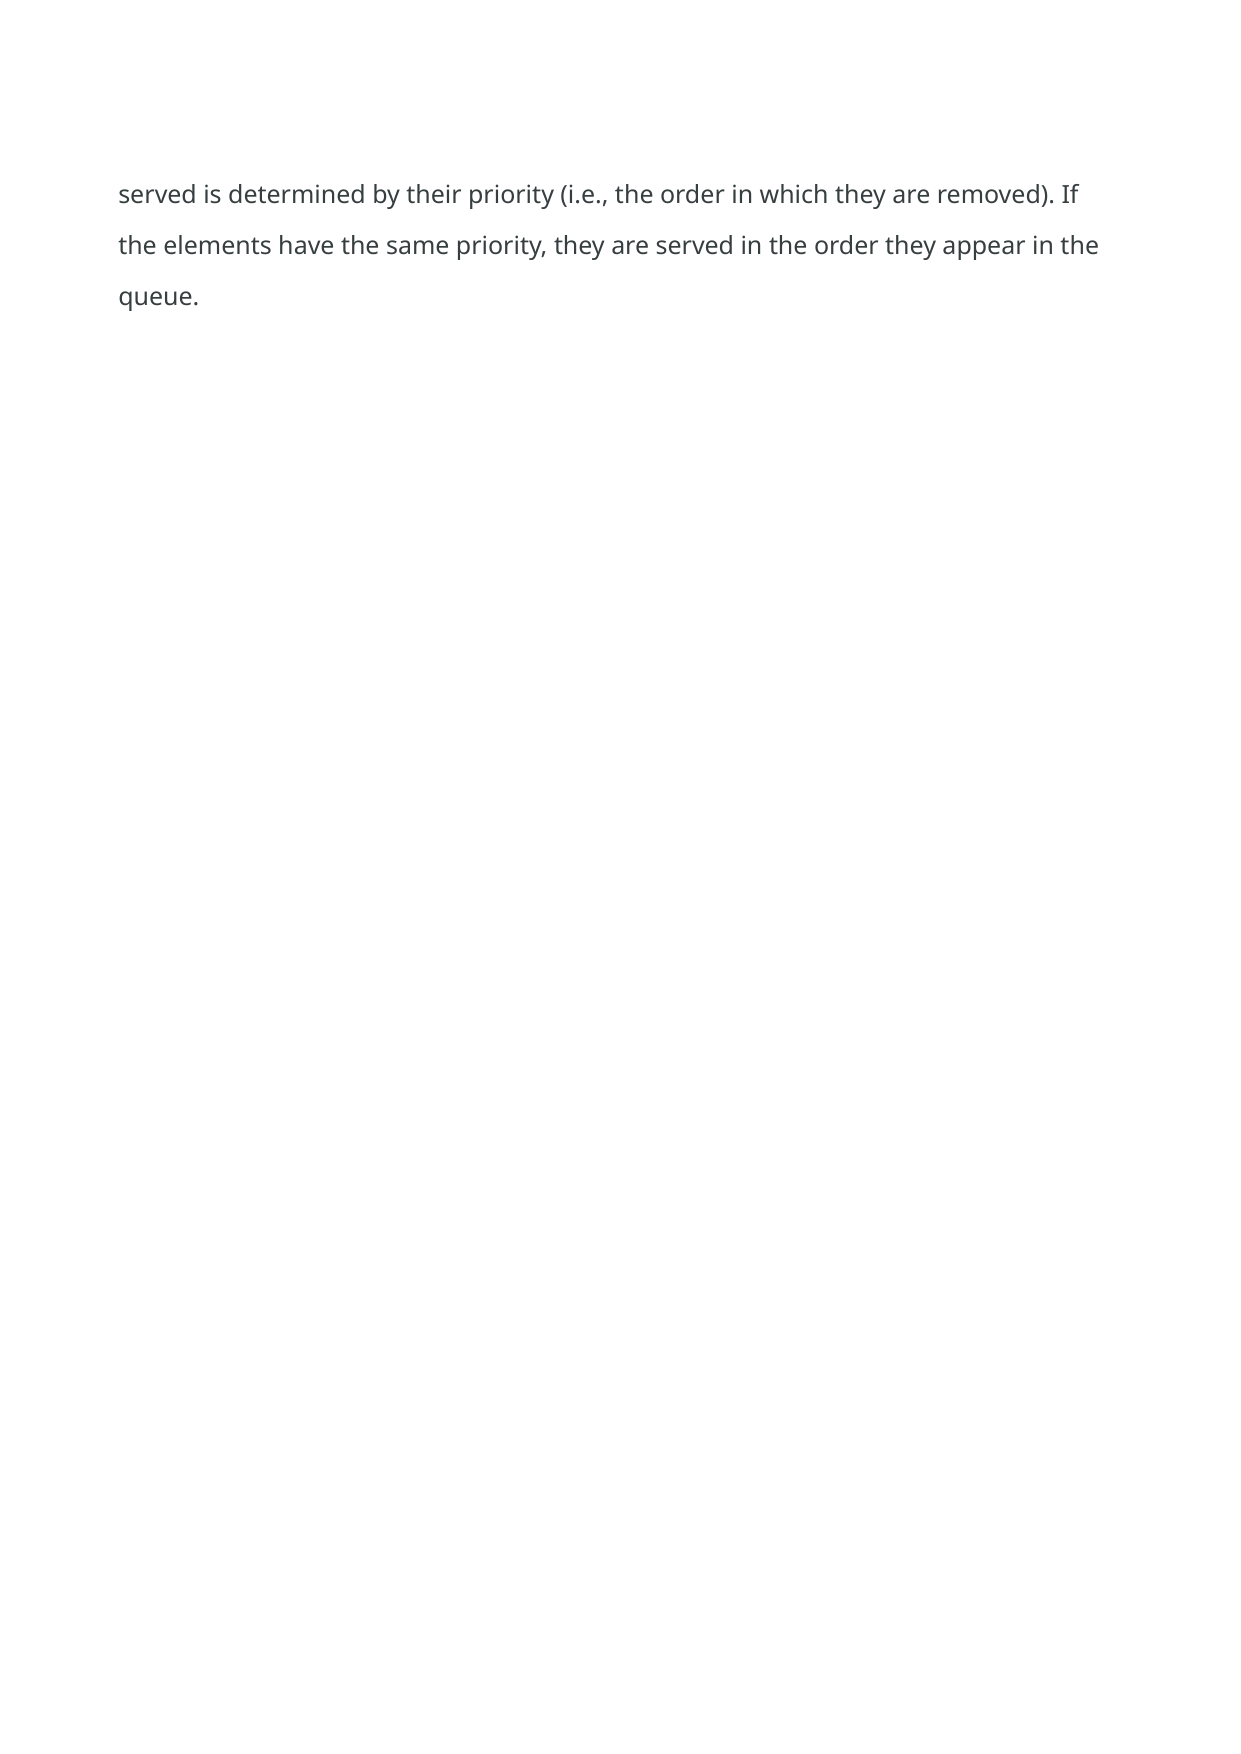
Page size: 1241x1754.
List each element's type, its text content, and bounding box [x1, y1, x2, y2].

text served is determined by their priority (i.e., the order in which they are removed). If the elements have the same priority, they are served in the order they appear in the queue. [118, 176, 1122, 312]
